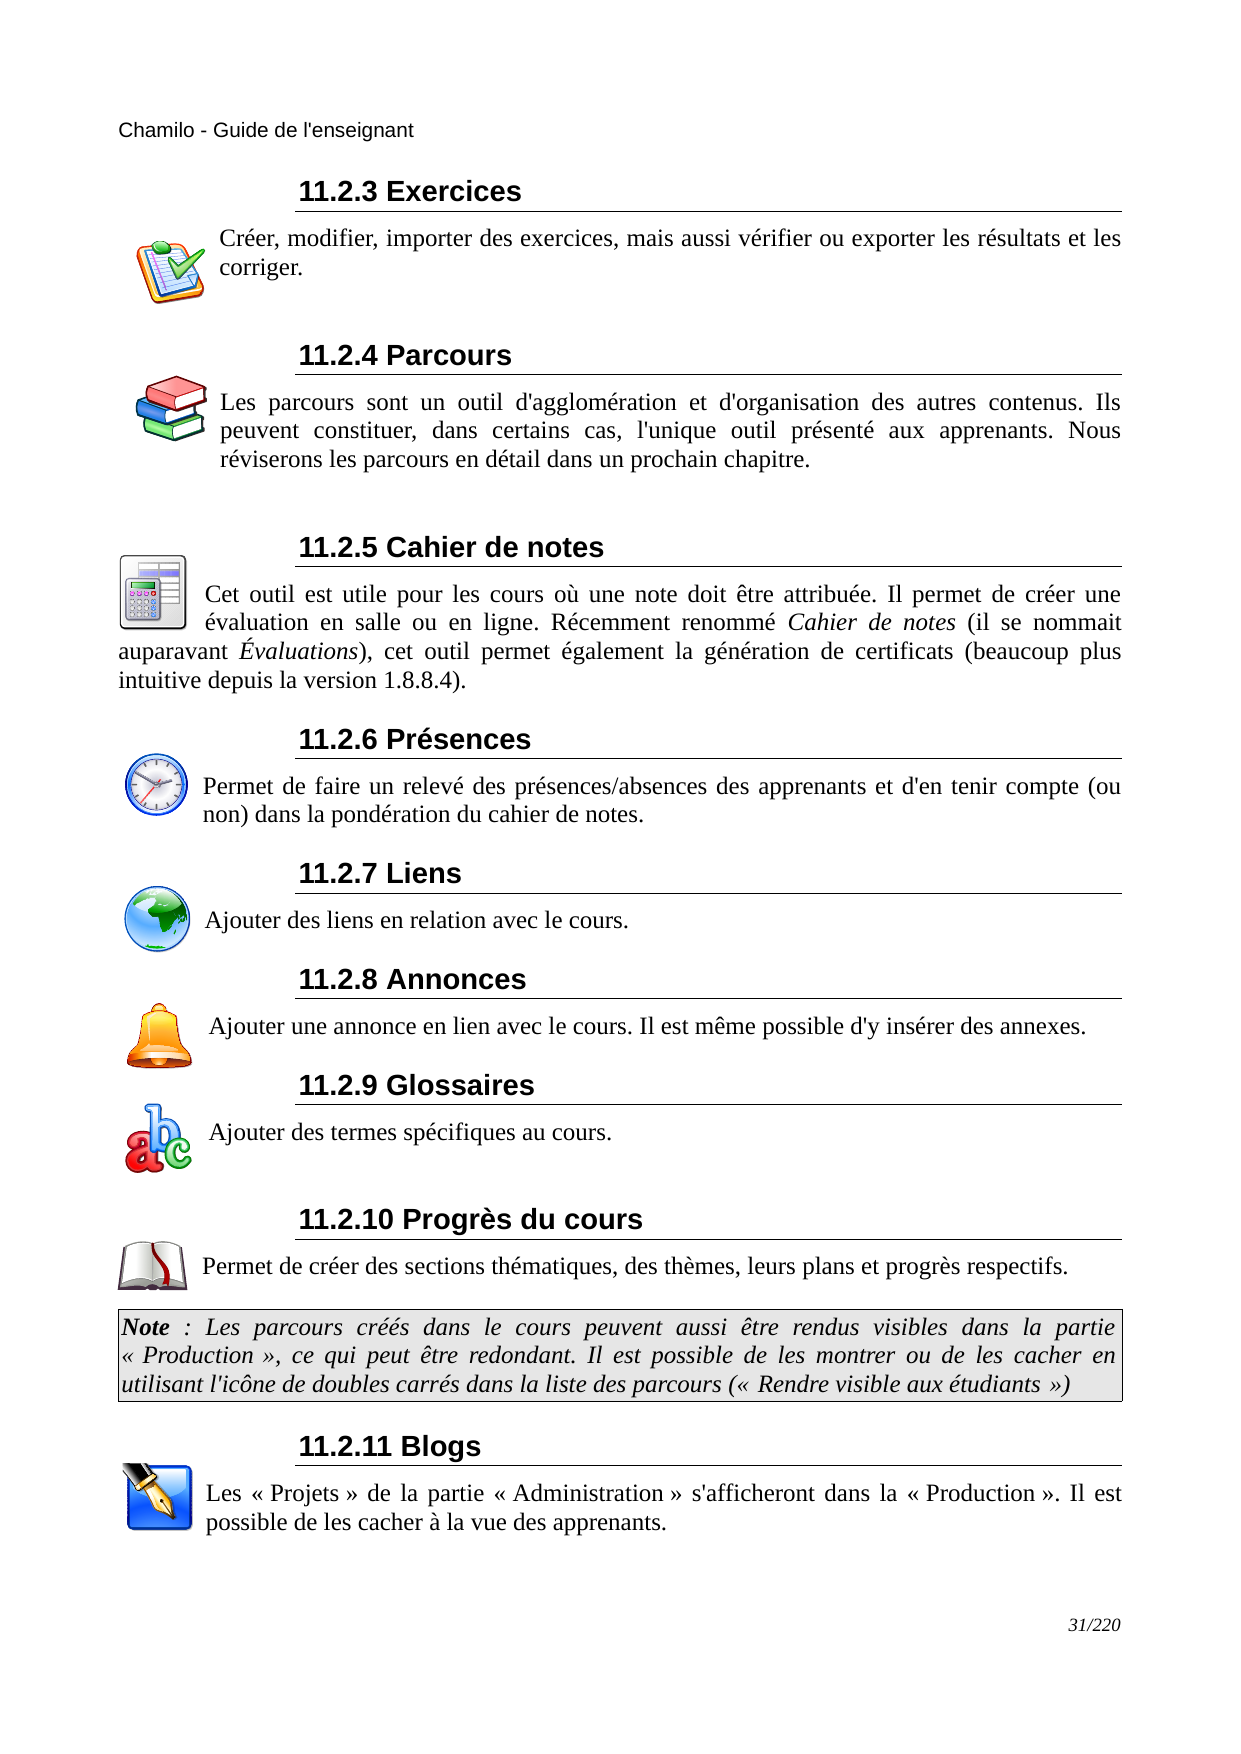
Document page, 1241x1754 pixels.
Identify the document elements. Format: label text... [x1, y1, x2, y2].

text Créer, modifier, importer des exercices, mais aussi vérifier ou exporter les résultats et les corriger. [118, 223, 1122, 281]
subtitle Exercices [295, 172, 1122, 211]
subtitle Annonces [295, 959, 1122, 998]
subtitle Blogs [295, 1426, 1122, 1465]
text Ajouter des liens en relation avec le cours. [188, 905, 1122, 934]
text Permet de créer des sections thématiques, des thèmes, leurs plans et progrès respectifs. [183, 1251, 1122, 1280]
subtitle Parcours [295, 335, 1122, 374]
subtitle Progrès du cours [295, 1199, 1122, 1239]
subtitle Liens [295, 853, 1122, 893]
text Ajouter des termes spécifiques au cours. [167, 1117, 1122, 1145]
subtitle Cahier de notes [295, 527, 1122, 566]
text Permet de faire un relevé des présences/absences des apprenants et d'en tenir compte (ou non) dans la pondération du cahier de notes. [118, 771, 1122, 828]
text Note : Les parcours créés dans le cours peuvent aussi être rendus visibles dans la partie « Production », ce qui peut être redondant. Il est possible de les montrer ou de les cacher en utilisant l'icône de doubles carrés dans la liste des parcours (« Rendre visible aux étudiants ») [119, 1310, 1122, 1401]
text Cet outil est utile pour les cours où une note doit être attribuée. Il permet de créer une évaluation en salle ou en ligne. Récemment renommé Cahier de notes (il se nommait auparavant Évaluations), cet outil permet également la génération de certificats (beaucoup plus intuitive depuis la version 1.8.8.4). [118, 579, 1122, 694]
text Ajouter une annonce en lien avec le cours. Il est même possible d'y insérer des annexes. [170, 1011, 1122, 1040]
subtitle Glossaires [295, 1065, 1122, 1104]
subtitle Présences [295, 719, 1122, 758]
text Les « Projets » de la partie « Administration » s'afficheront dans la « Production ». Il est possible de les cacher à la vue des apprenants. [118, 1478, 1122, 1535]
text [118, 1117, 149, 1145]
text Les parcours sont un outil d'agglomération et d'organisation des autres contenus. Ils peuvent constituer, dans certains cas, l'unique outil présenté aux apprenants. Nous réviserons les parcours en détail dans un prochain chapitre. [118, 387, 1122, 473]
